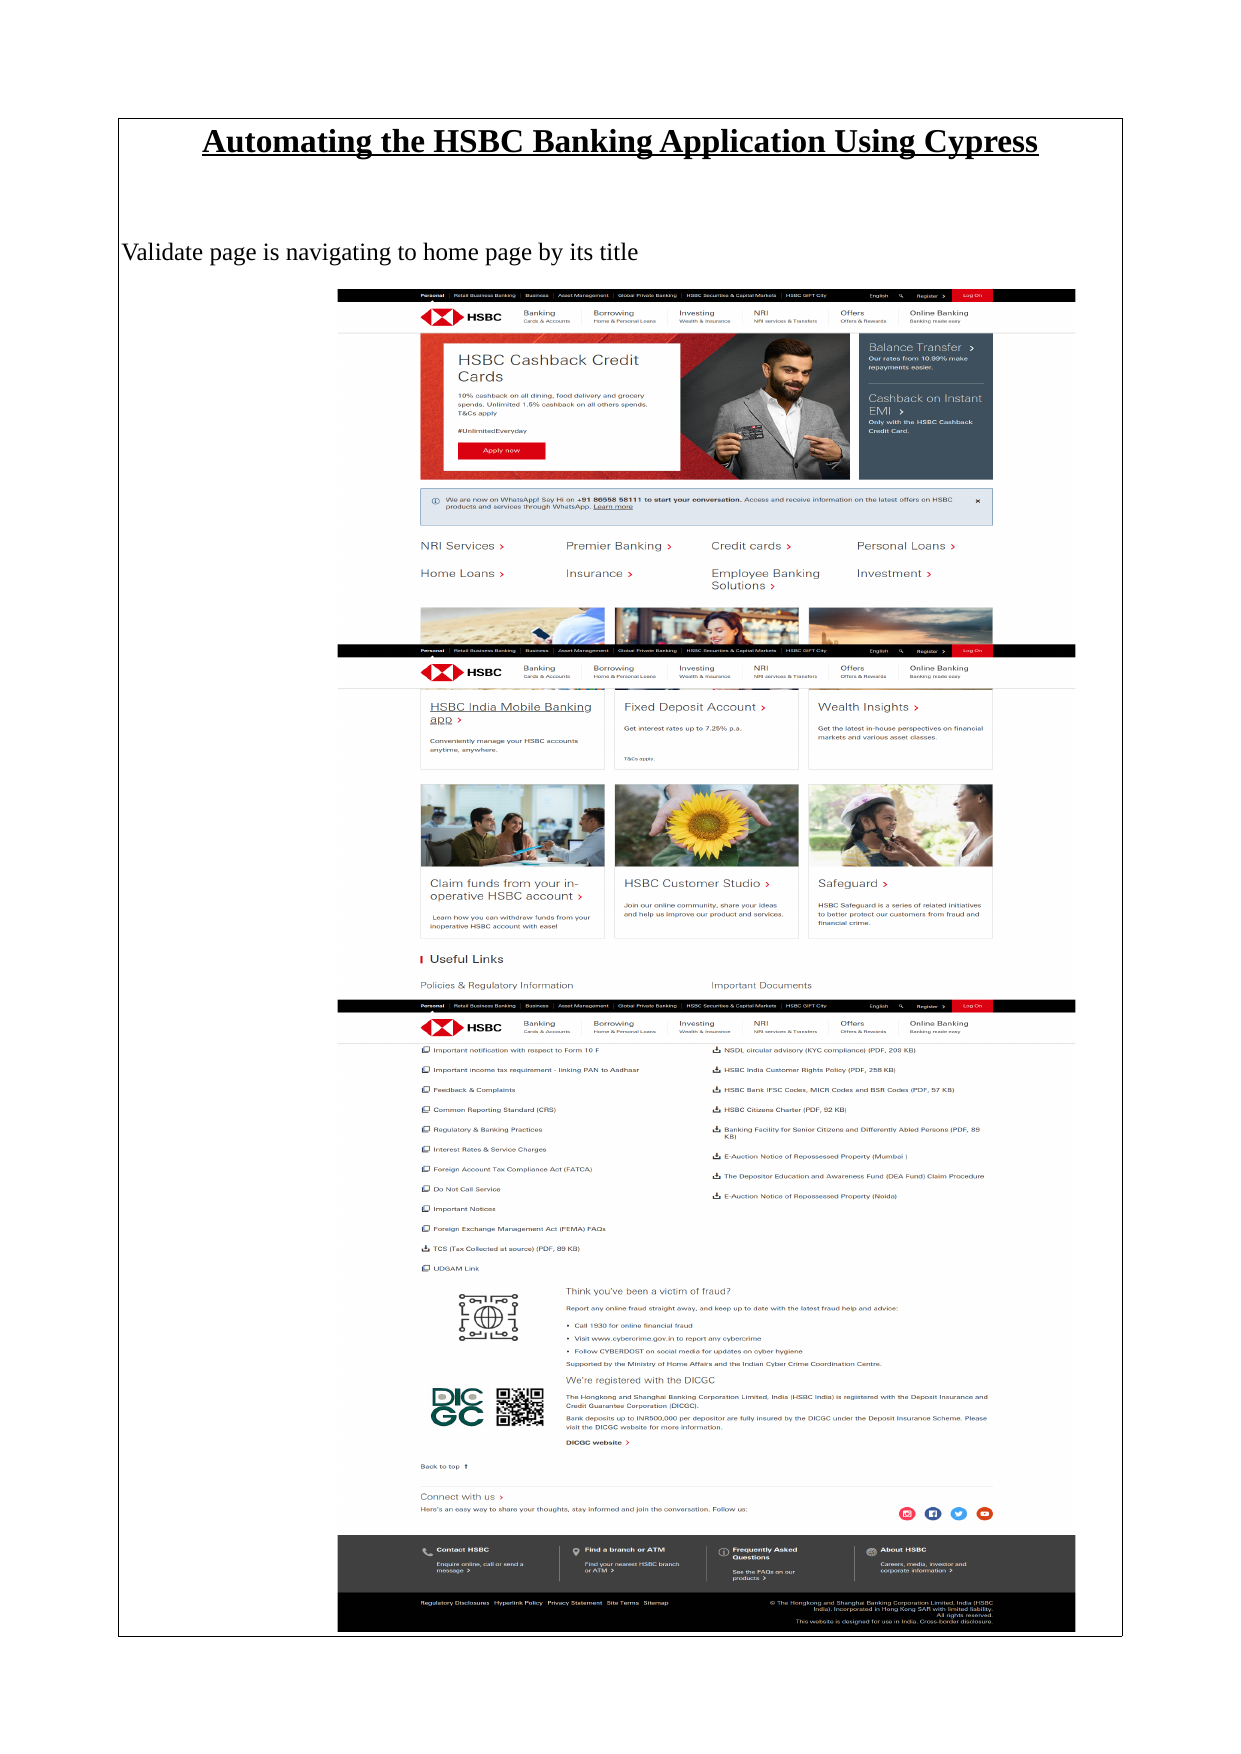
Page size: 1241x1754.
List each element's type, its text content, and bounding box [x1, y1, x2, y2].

picture [337, 289, 1076, 1632]
text Validate page is navigating to home page by its title [121, 237, 1119, 265]
